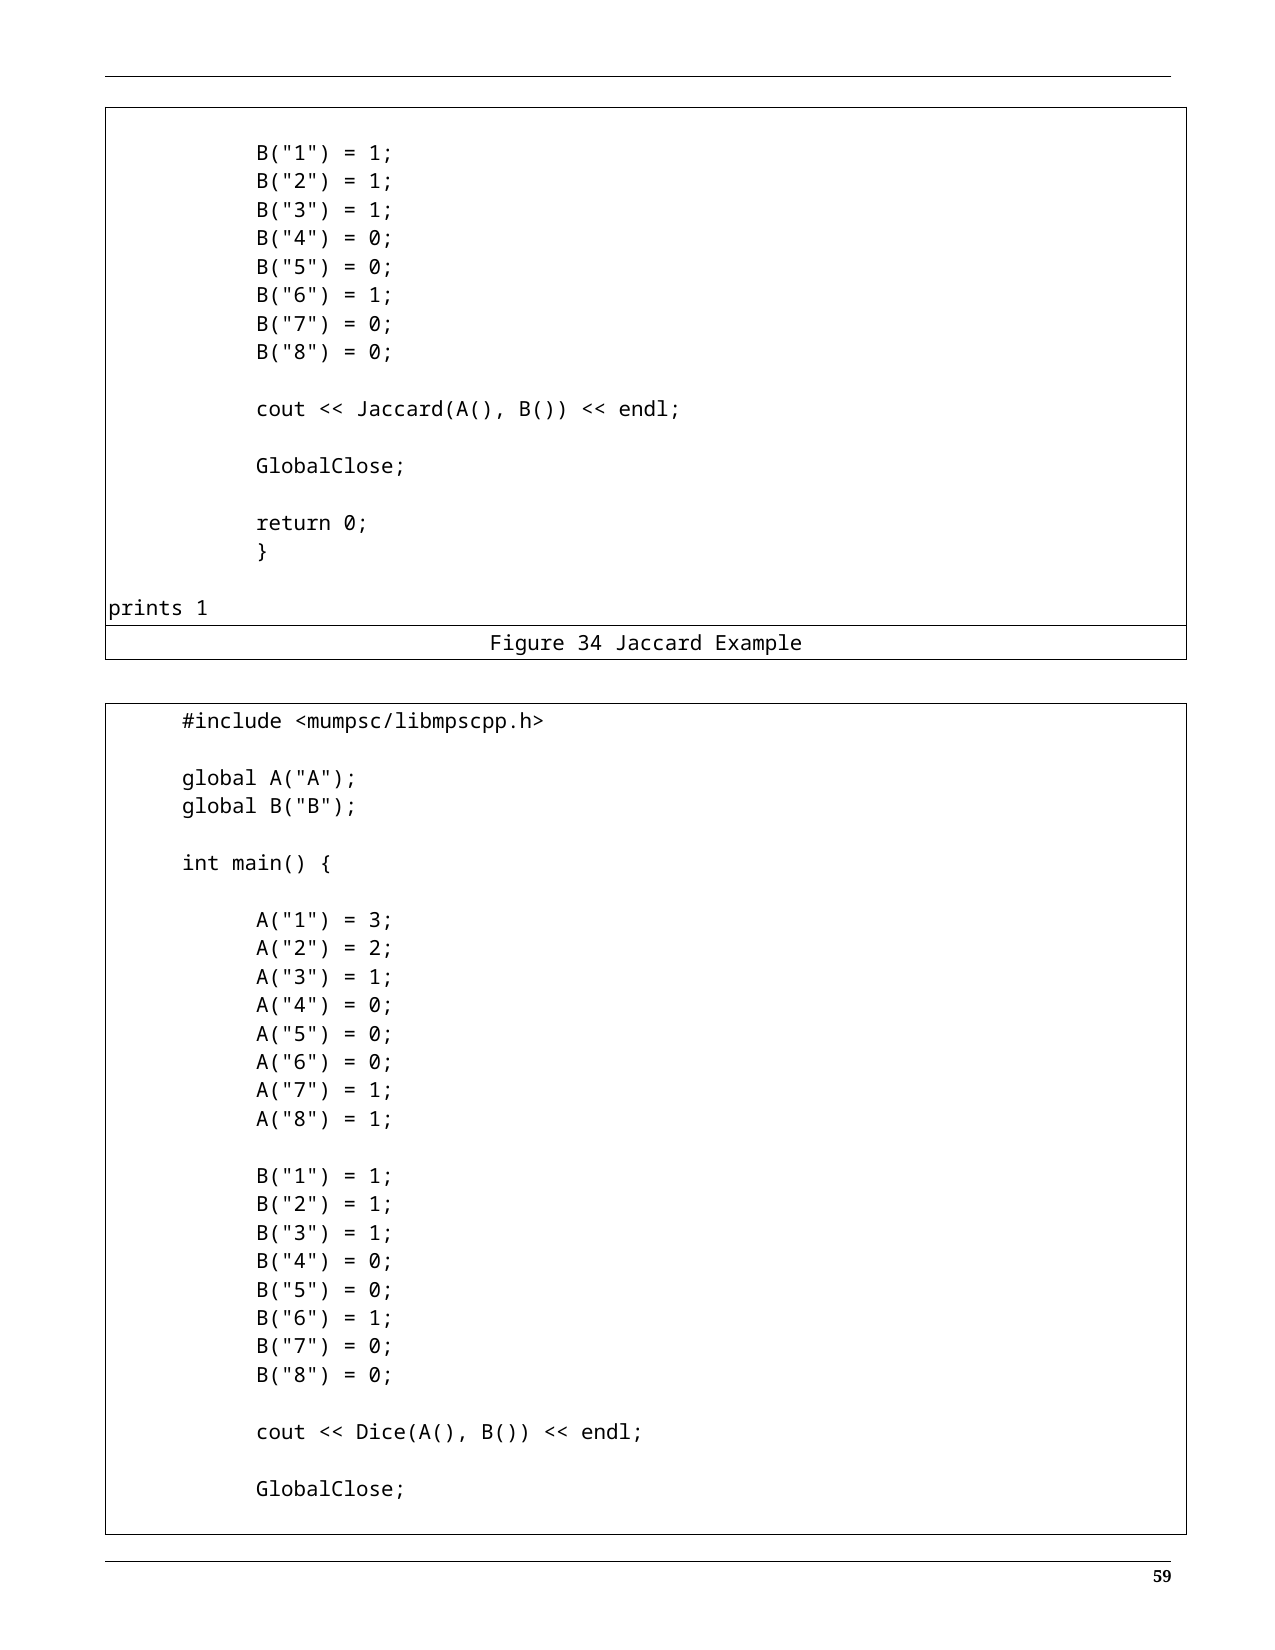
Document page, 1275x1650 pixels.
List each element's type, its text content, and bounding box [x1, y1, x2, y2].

table_header B("1") = 1; B("2") = 1; B("3") = 1; B("4") = 0; B("5") = 0; B("6") = 1; B("7") = 0; B("8") = 0; cout << Jaccard(A(), B()) << endl; GlobalClose; return 0; } prints 1 [106, 108, 1186, 625]
table_cell Figure 34 Jaccard Example [106, 626, 1186, 659]
table_header #include <mumpsc/libmpscpp.h> global A("A"); global B("B"); int main() { A("1") = 3; A("2") = 2; A("3") = 1; A("4") = 0; A("5") = 0; A("6") = 0; A("7") = 1; A("8") = 1; B("1") = 1; B("2") = 1; B("3") = 1; B("4") = 0; B("5") = 0; B("6") = 1; B("7") = 0; B("8") = 0; cout << Dice(A(), B()) << endl; GlobalClose; [106, 704, 1186, 1534]
